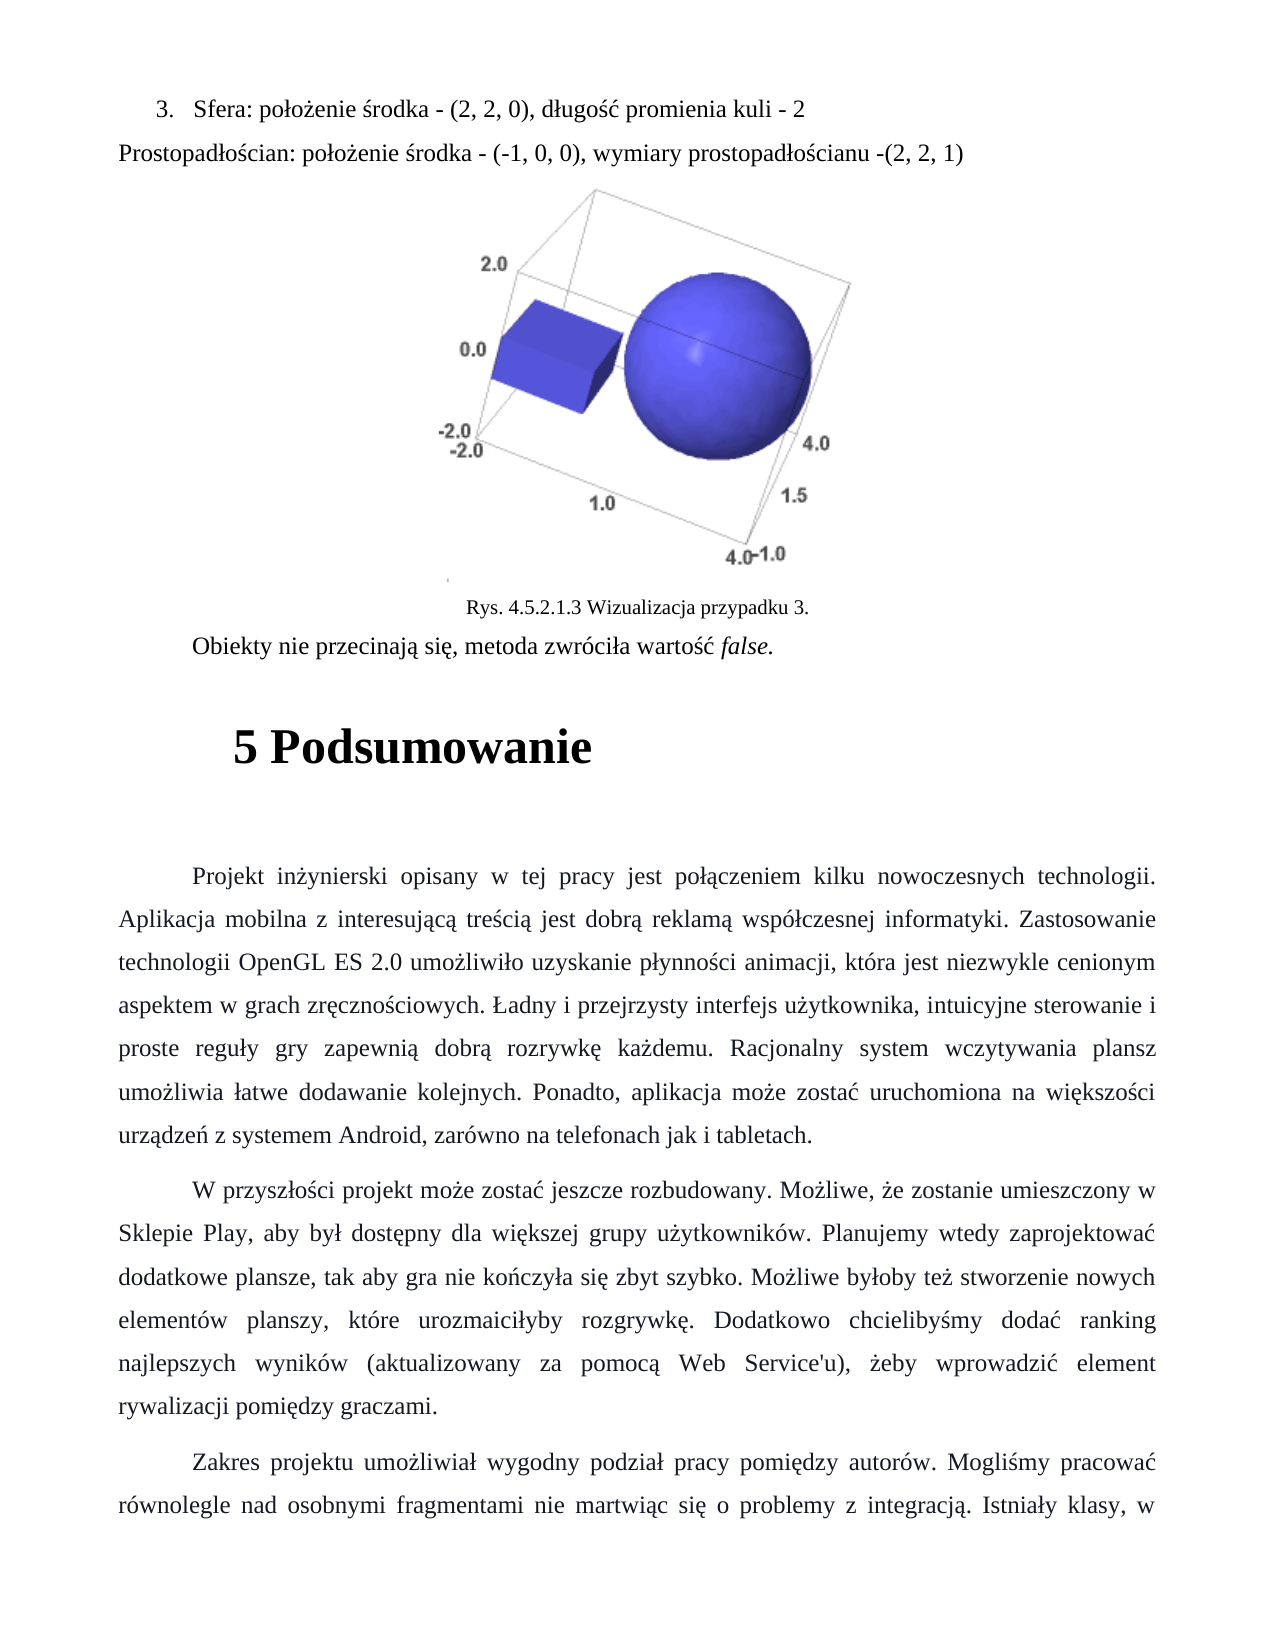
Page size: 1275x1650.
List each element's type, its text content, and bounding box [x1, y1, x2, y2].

text Rys. 4.5.2.1.3 Wizualizacja przypadku 3. [118, 181, 1157, 619]
text W przyszłości projekt może zostać jeszcze rozbudowany. Możliwe, że zostanie umieszczony w Sklepie Play, aby był dostępny dla większej grupy użytkowników. Planujemy wtedy zaprojektować dodatkowe plansze, tak aby gra nie kończyła się zbyt szybko. Możliwe byłoby też stworzenie nowych elementów planszy, które urozmaiciłyby rozgrywkę. Dodatkowo chcielibyśmy dodać ranking najlepszych wyników (aktualizowany za pomocą Web Service'u), żeby wprowadzić element rywalizacji pomiędzy graczami. [118, 1175, 1157, 1420]
picture [438, 175, 856, 582]
list Sfera: położenie środka - (2, 2, 0), długość promienia kuli - 2 [156, 94, 1157, 123]
text Obiekty nie przecinają się, metoda zwróciła wartość false. [118, 631, 1157, 660]
text Projekt inżynierski opisany w tej pracy jest połączeniem kilku nowoczesnych technologii. Aplikacja mobilna z interesującą treścią jest dobrą reklamą współczesnej informatyki. Zastosowanie technologii OpenGL ES 2.0 umożliwiło uzyskanie płynności animacji, która jest niezwykle cenionym aspektem w grach zręcznościowych. Ładny i przejrzysty interfejs użytkownika, intuicyjne sterowanie i proste reguły gry zapewnią dobrą rozrywkę każdemu. Racjonalny system wczytywania plansz umożliwia łatwe dodawanie kolejnych. Ponadto, aplikacja może zostać uruchomiona na większości urządzeń z systemem Android, zarówno na telefonach jak i tabletach. [118, 861, 1157, 1148]
text Prostopadłościan: położenie środka - (-1, 0, 0), wymiary prostopadłościanu -(2, 2, 1) [118, 138, 1157, 166]
subtitle Podsumowanie [221, 717, 1157, 775]
text Zakres projektu umożliwiał wygodny podział pracy pomiędzy autorów. Mogliśmy pracować równolegle nad osobnymi fragmentami nie martwiąc się o problemy z integracją. Istniały klasy, w [118, 1447, 1157, 1518]
